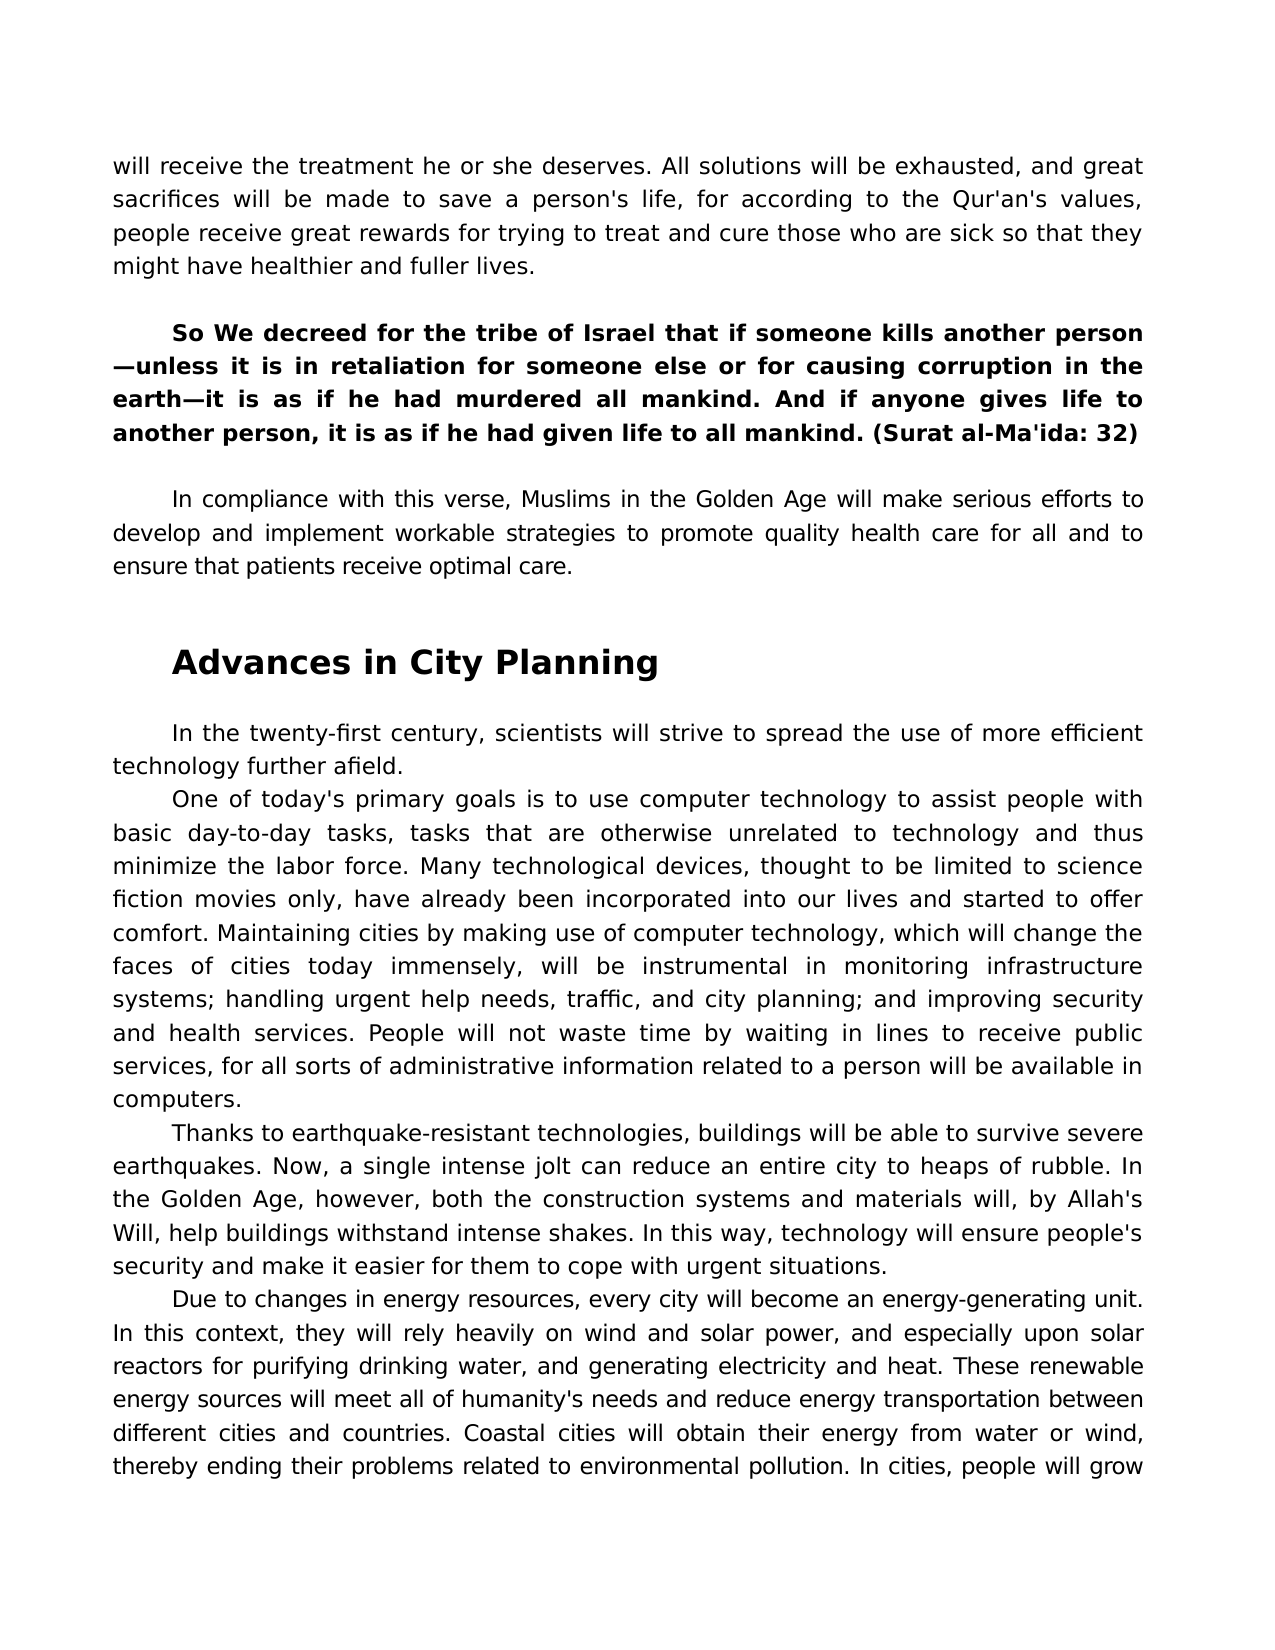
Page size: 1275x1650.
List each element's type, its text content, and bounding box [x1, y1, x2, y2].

text In compliance with this verse, Muslims in the Golden Age will make serious efforts to develop and implement workable strategies to promote quality health care for all and to ensure that patients receive optimal care. [112, 481, 1145, 581]
text So We decreed for the tribe of Israel that if someone kills another person—unless it is in retaliation for someone else or for causing corruption in the earth—it is as if he had murdered all mankind. And if anyone gives life to another person, it is as if he had given life to all mankind. (Surat al-Ma'ida: 32) [112, 314, 1145, 448]
text Due to changes in energy resources, every city will become an energy-generating unit. In this context, they will rely heavily on wind and solar power, and especially upon solar reactors for purifying drinking water, and generating electricity and heat. These renewable energy sources will meet all of humanity's needs and reduce energy transportation between different cities and countries. Coastal cities will obtain their energy from water or wind, thereby ending their problems related to environmental pollution. In cities, people will grow [112, 1281, 1145, 1481]
text One of today's primary goals is to use computer technology to assist people with basic day-to-day tasks, tasks that are otherwise unrelated to technology and thus minimize the labor force. Many technological devices, thought to be limited to science fiction movies only, have already been incorporated into our lives and started to offer comfort. Maintaining cities by making use of computer technology, which will change the faces of cities today immensely, will be instrumental in monitoring infrastructure systems; handling urgent help needs, traffic, and city planning; and improving security and health services. People will not waste time by waiting in lines to receive public services, for all sorts of administrative information related to a person will be available in computers. [112, 781, 1145, 1114]
text Thanks to earthquake-resistant technologies, buildings will be able to survive severe earthquakes. Now, a single intense jolt can reduce an entire city to heaps of rubble. In the Golden Age, however, both the construction systems and materials will, by Allah's Will, help buildings withstand intense shakes. In this way, technology will ensure people's security and make it easier for them to cope with urgent situations. [112, 1114, 1145, 1281]
text Advances in City Planning [112, 648, 1145, 681]
text In the twenty-first century, scientists will strive to spread the use of more efficient technology further afield. [112, 714, 1145, 781]
text will receive the treatment he or she deserves. All solutions will be exhausted, and great sacrifices will be made to save a person's life, for according to the Qur'an's values, people receive great rewards for trying to treat and cure those who are sick so that they might have healthier and fuller lives. [112, 148, 1145, 281]
